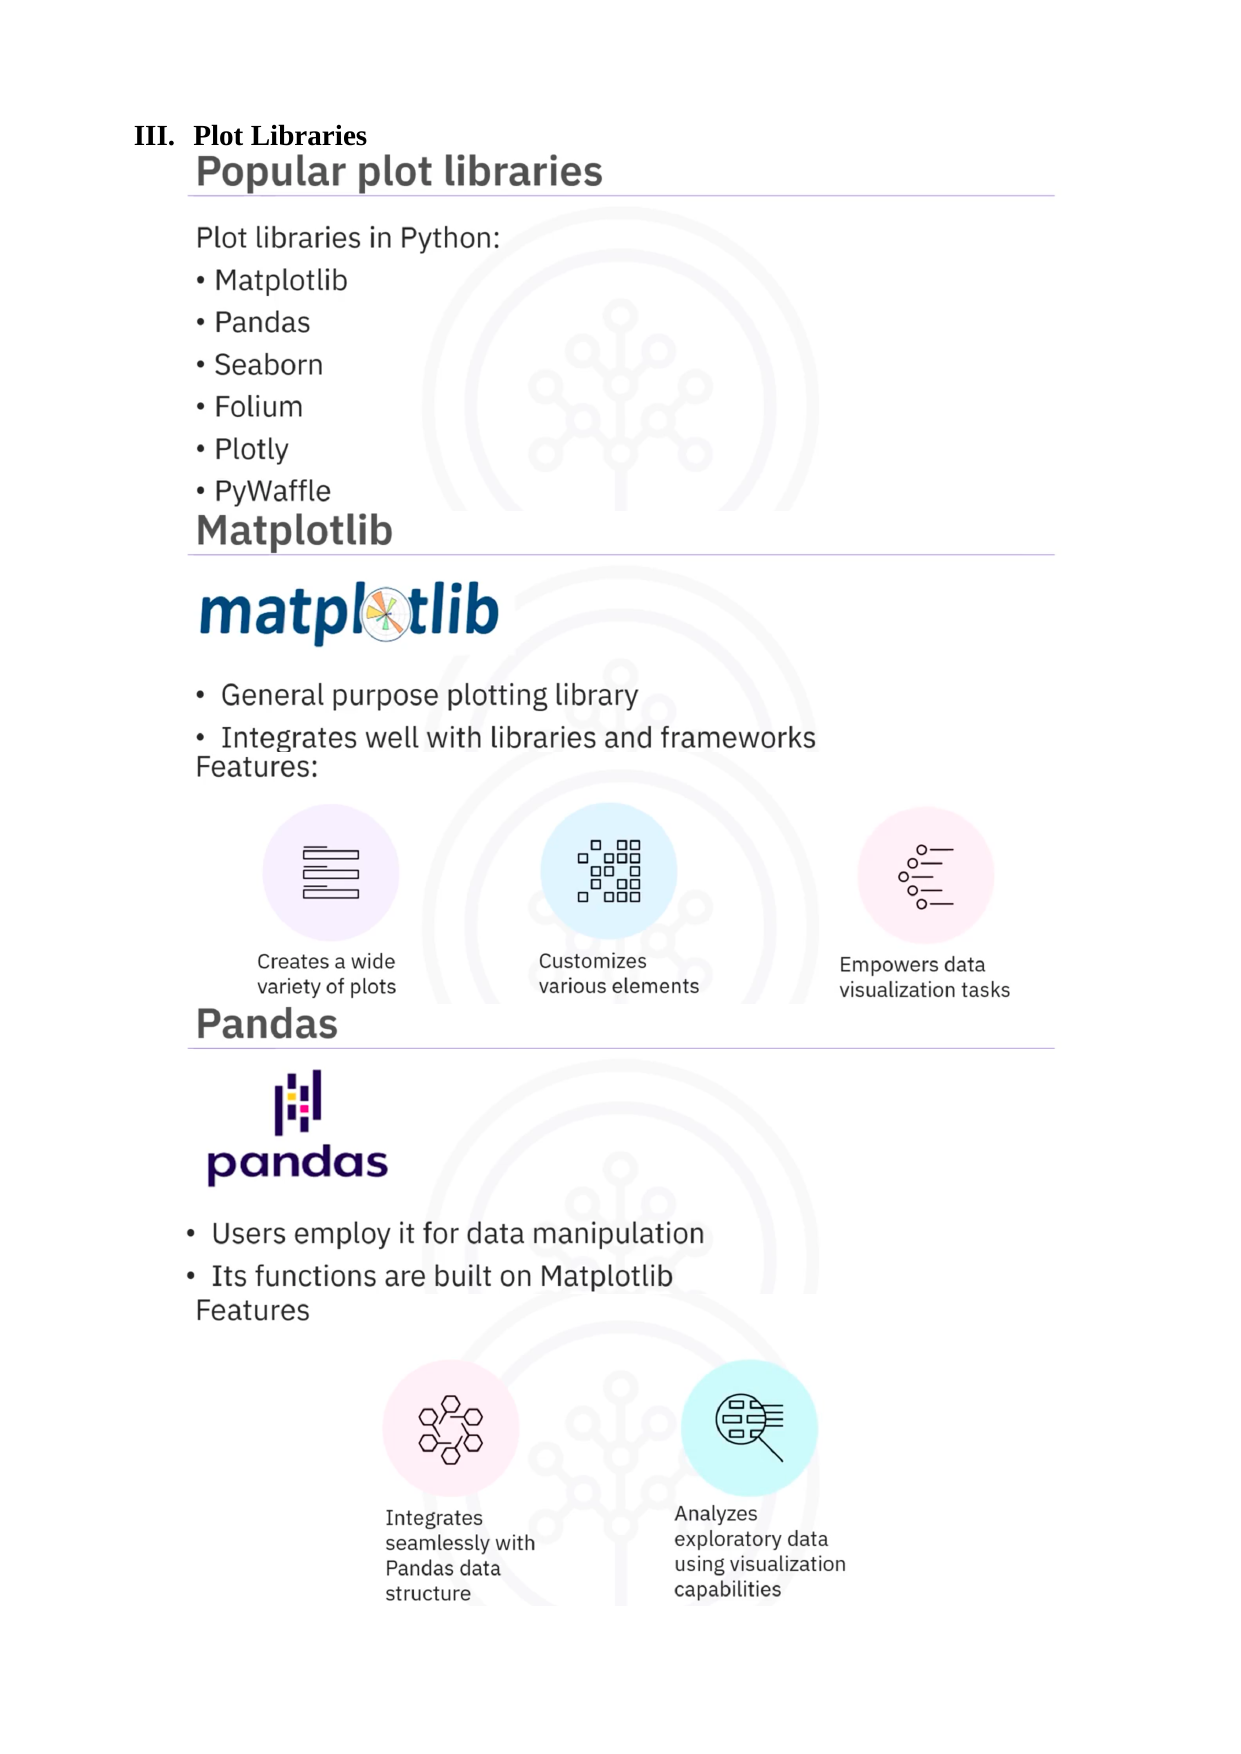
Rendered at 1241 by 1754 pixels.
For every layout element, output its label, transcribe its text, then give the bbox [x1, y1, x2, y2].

picture [118, 151, 1123, 1606]
list Plot Libraries [175, 118, 1122, 151]
